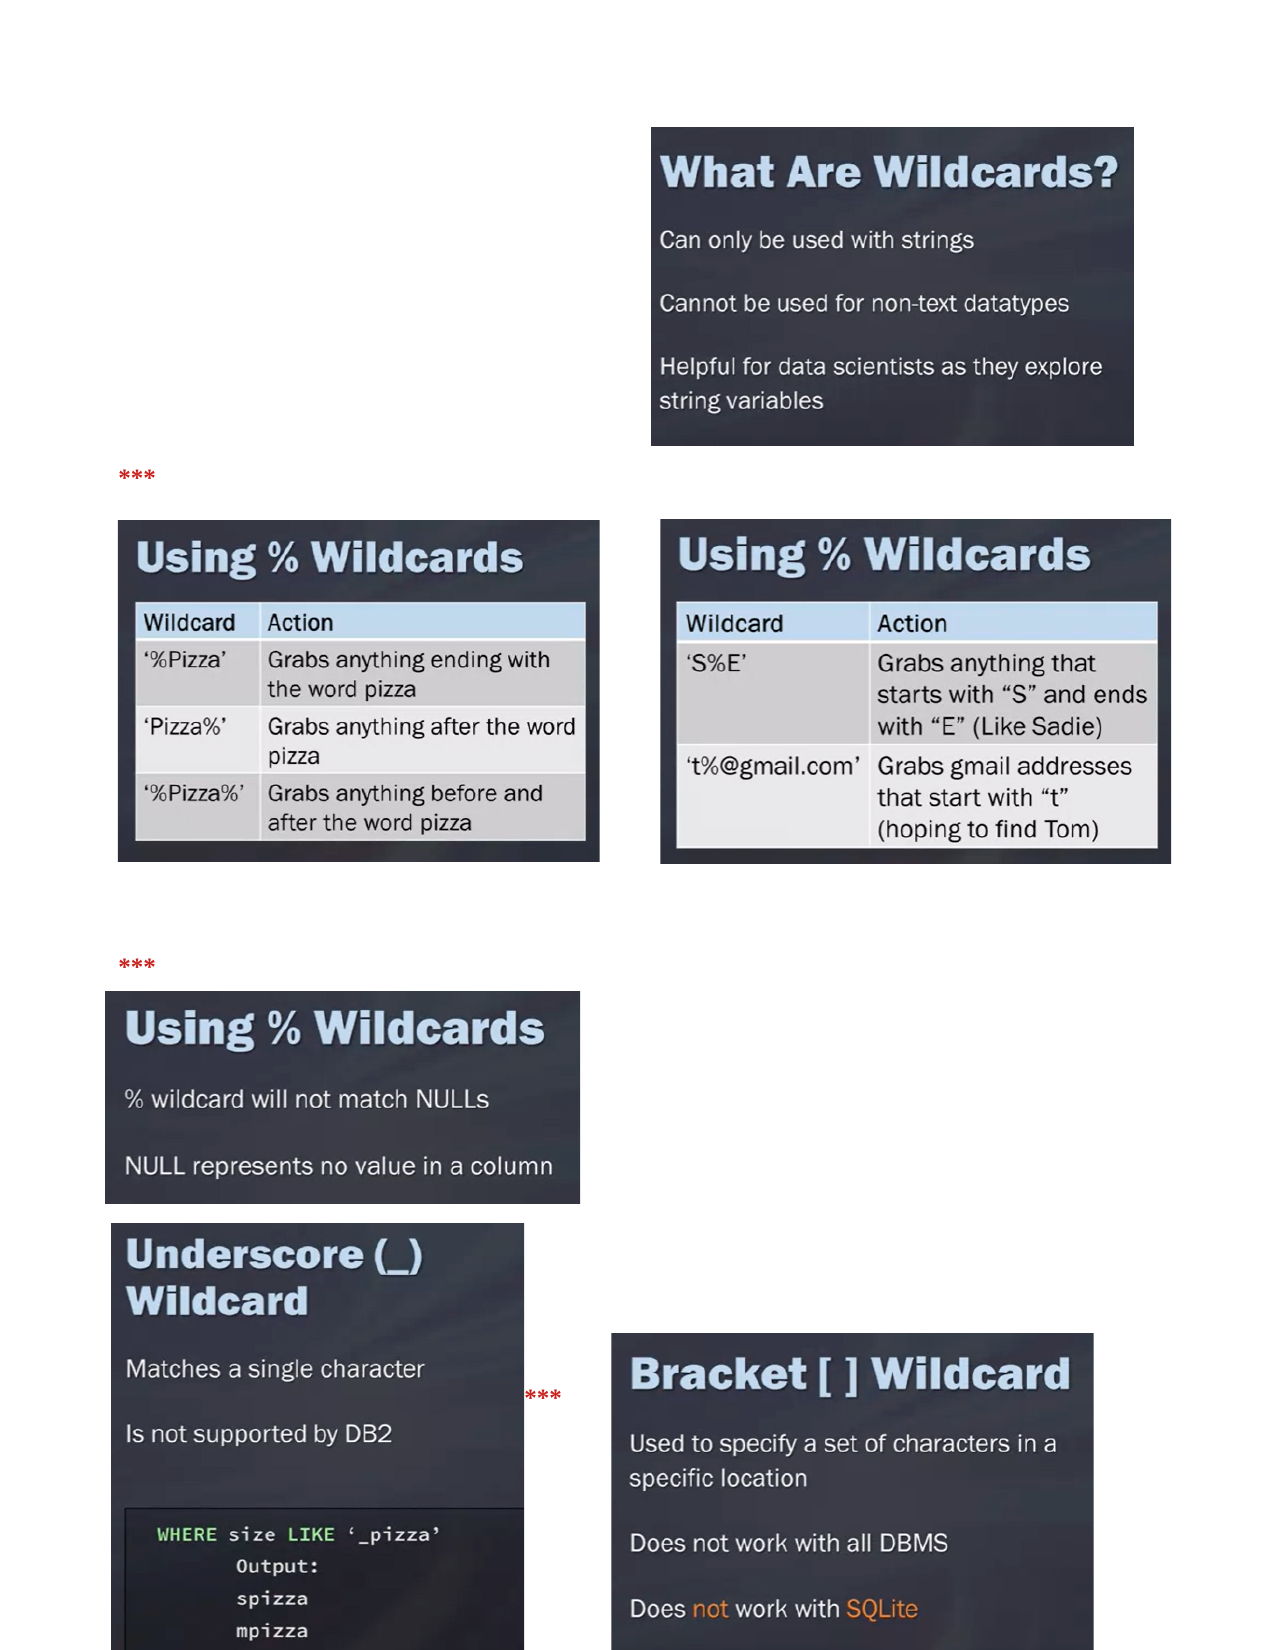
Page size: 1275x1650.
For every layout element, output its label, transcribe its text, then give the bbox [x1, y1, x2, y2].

text *** [118, 463, 1157, 492]
text *** [525, 1383, 611, 1412]
picture [651, 127, 1134, 446]
picture [660, 519, 1172, 864]
picture [111, 1223, 525, 1650]
text *** [118, 952, 1157, 981]
text [1094, 1383, 1157, 1412]
picture [611, 1333, 1094, 1650]
picture [117, 520, 600, 862]
picture [105, 991, 581, 1204]
